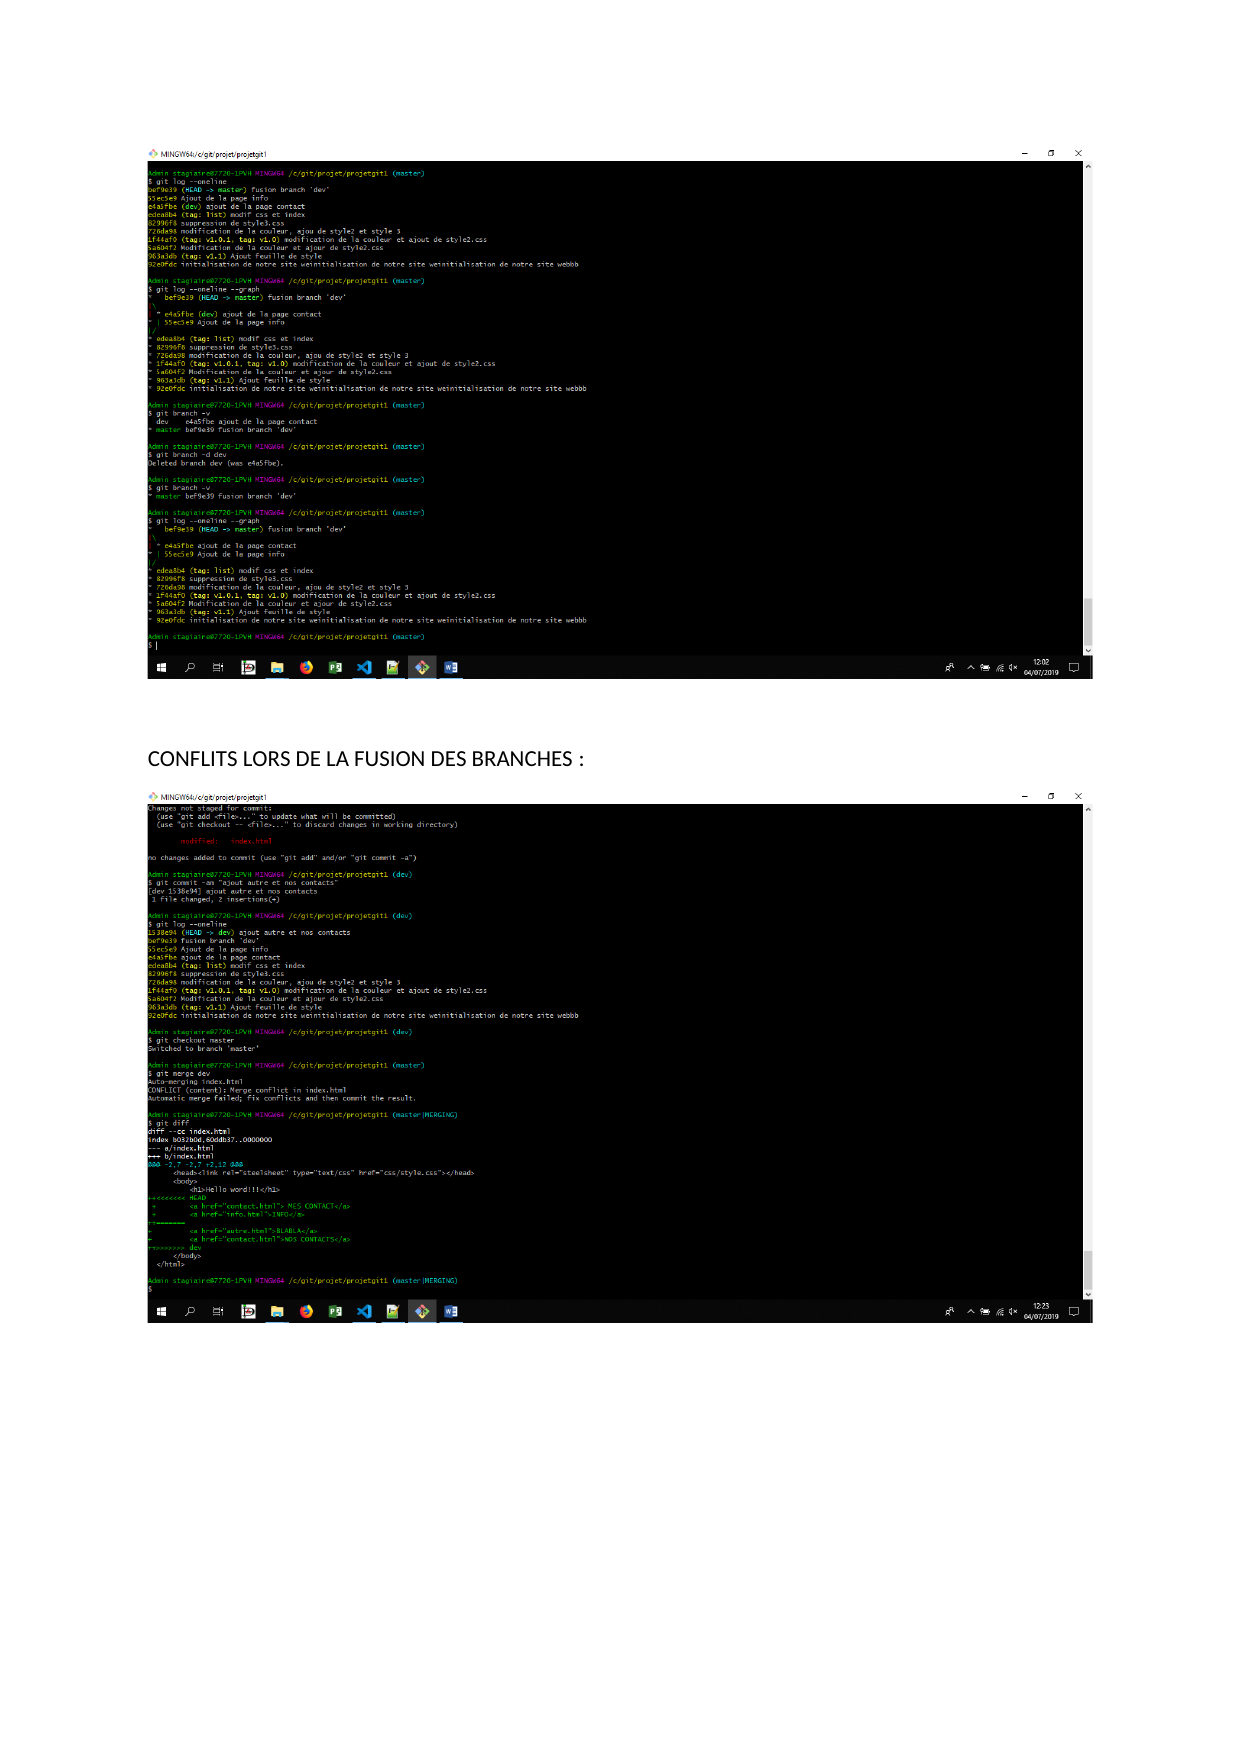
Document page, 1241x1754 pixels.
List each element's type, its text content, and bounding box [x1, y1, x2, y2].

picture [147, 147, 1093, 679]
picture [147, 791, 1093, 1323]
text CONFLITS LORS DE LA FUSION DES BRANCHES : [148, 744, 1093, 772]
